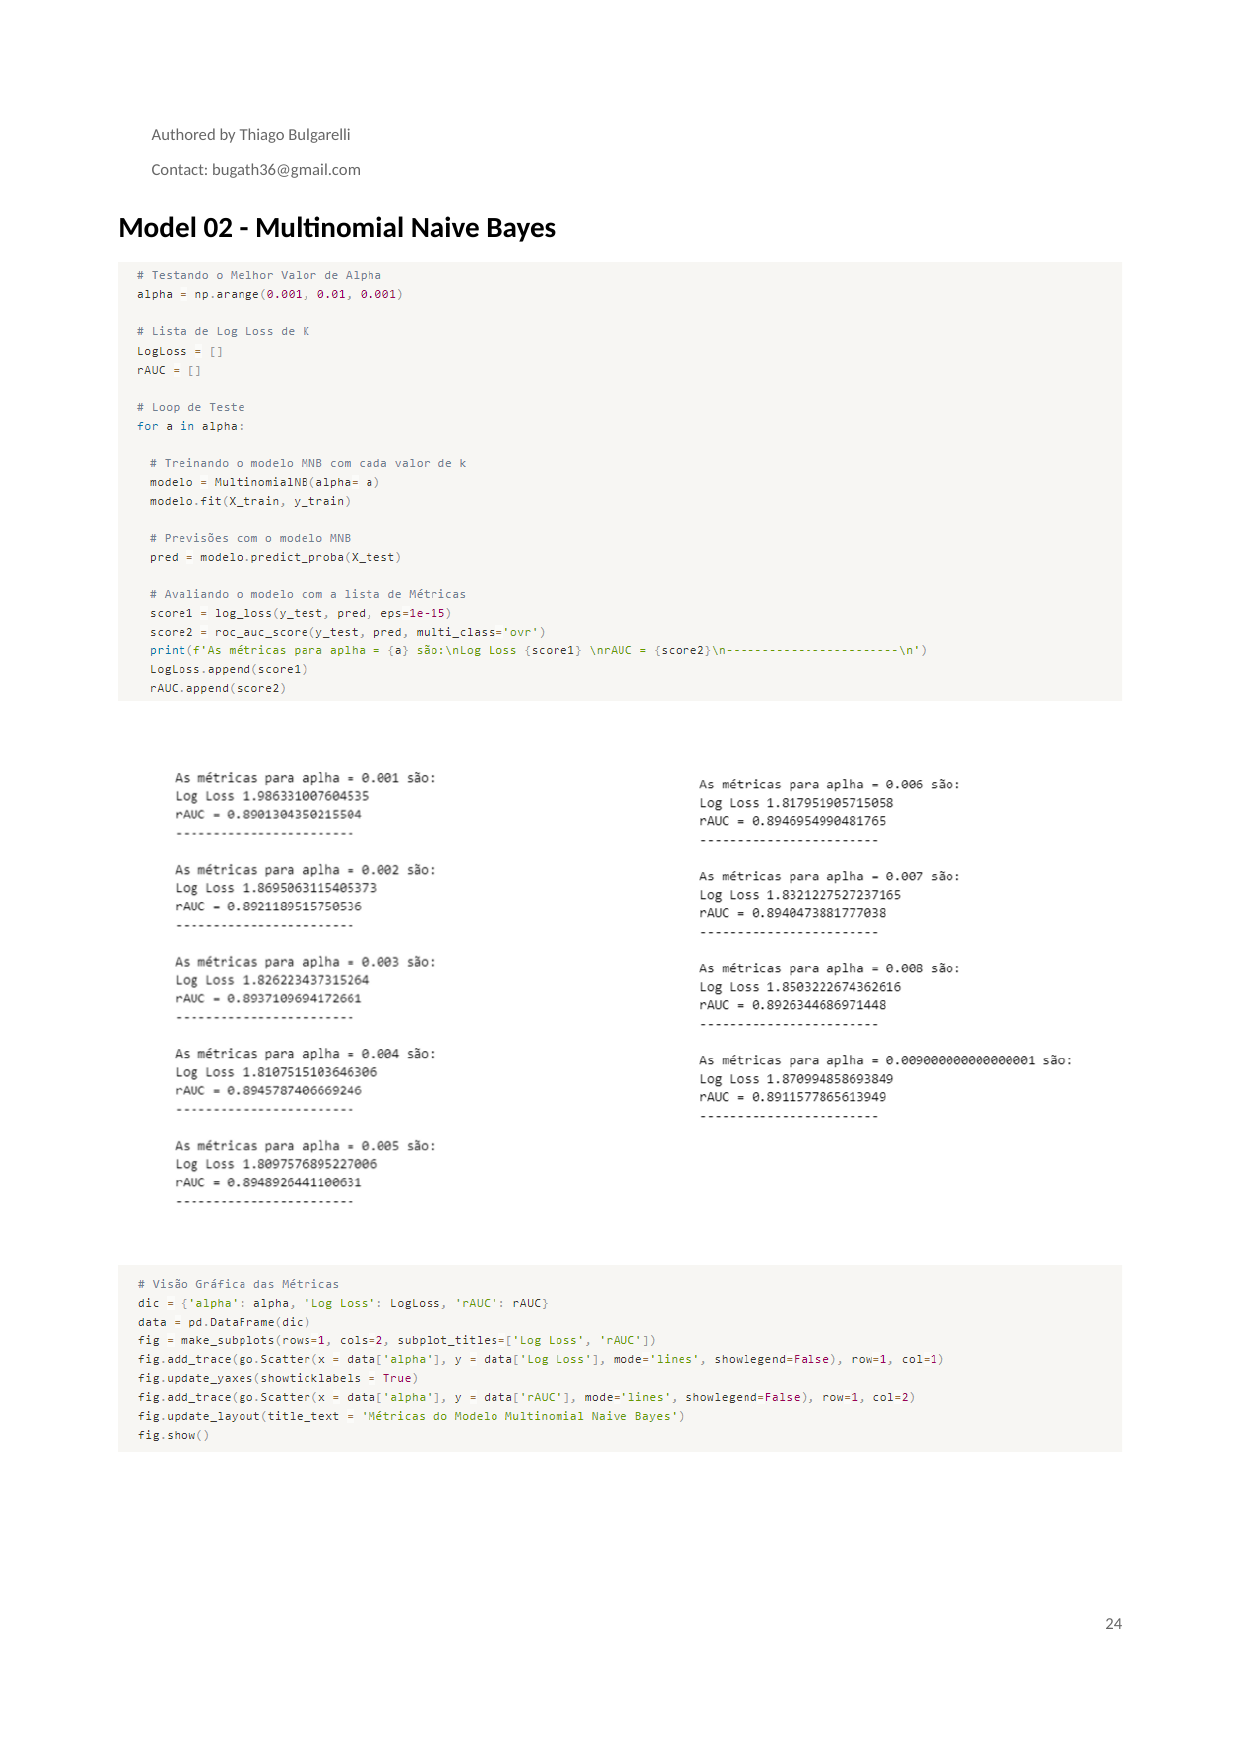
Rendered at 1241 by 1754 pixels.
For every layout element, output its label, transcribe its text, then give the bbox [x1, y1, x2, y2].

subtitle Model 02 - Multinomial Naive Bayes [118, 209, 1122, 245]
picture [118, 1265, 1123, 1452]
picture [118, 262, 1123, 701]
picture [163, 755, 1077, 1211]
